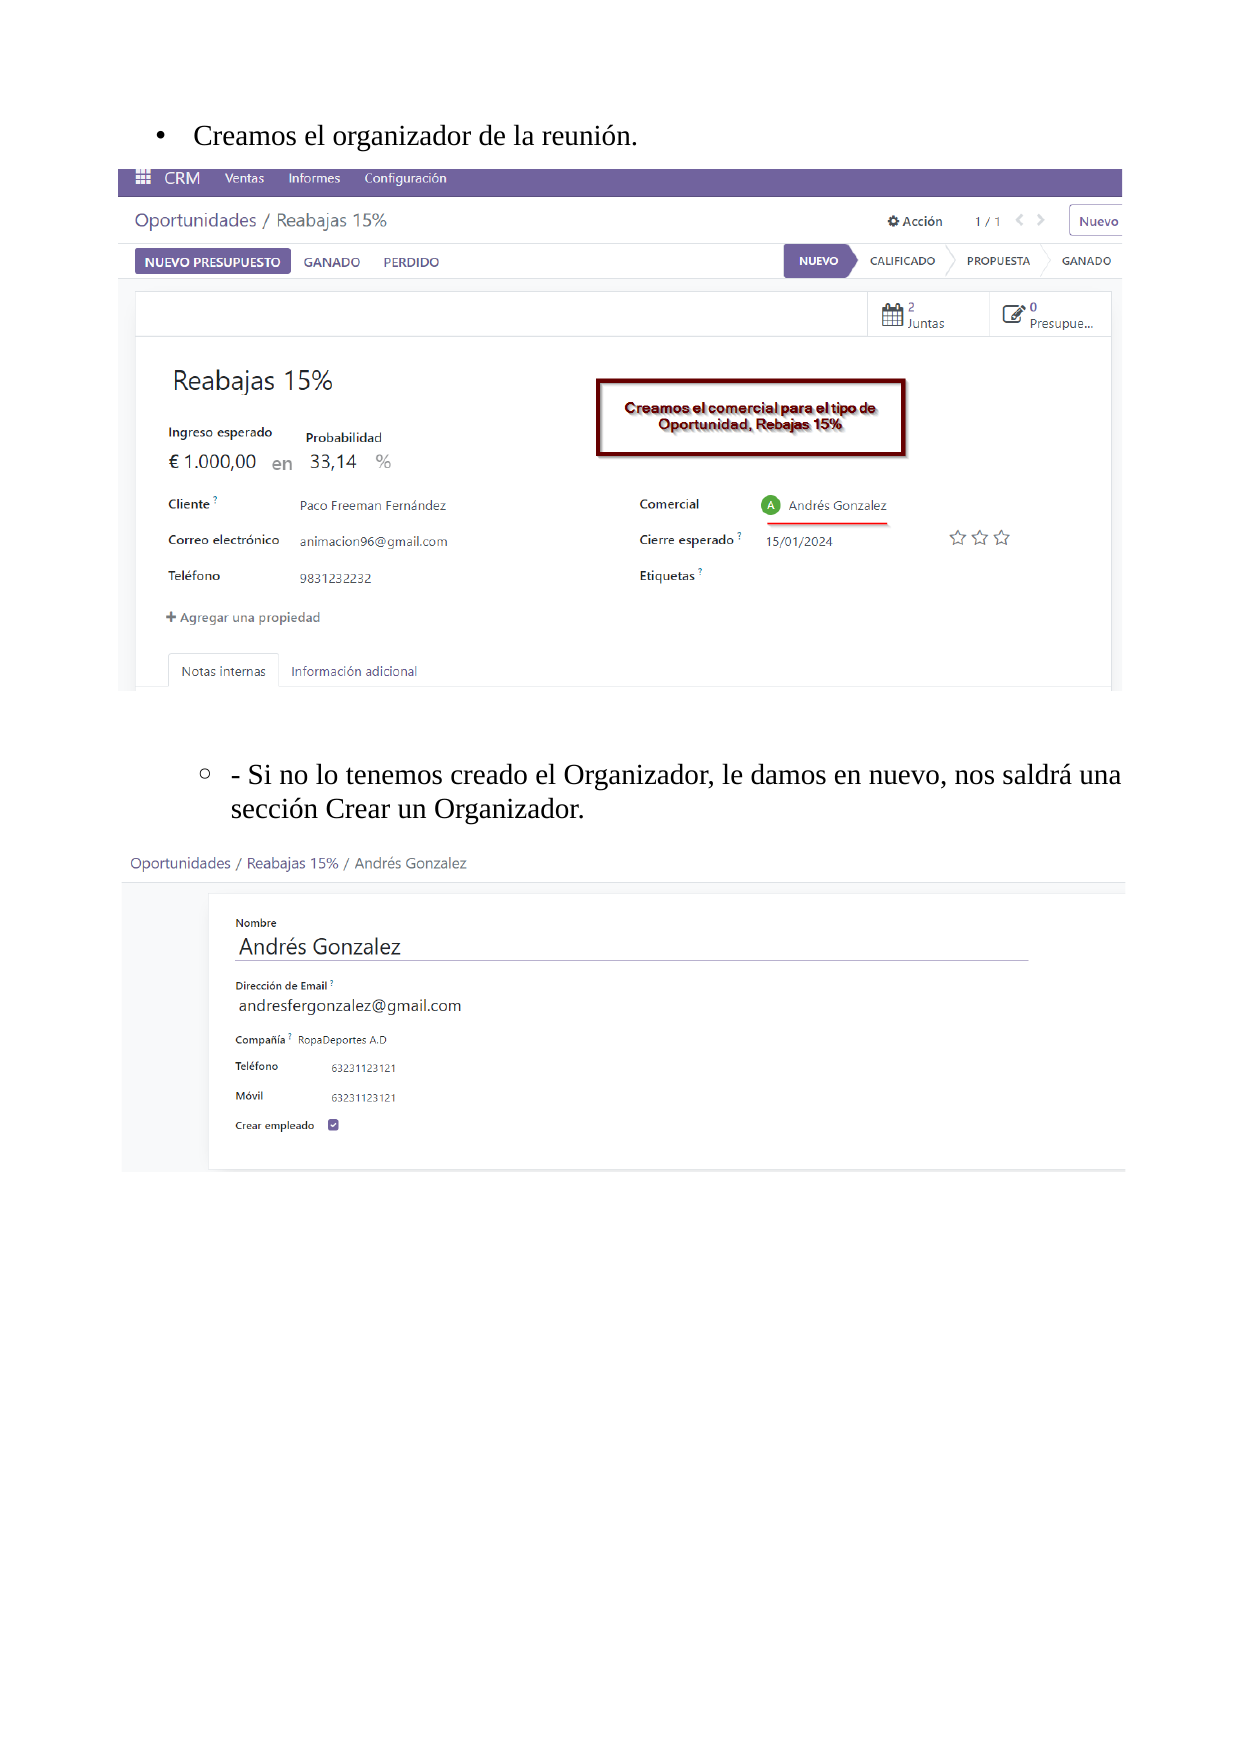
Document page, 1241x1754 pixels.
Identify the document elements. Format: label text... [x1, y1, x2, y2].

picture [118, 169, 1123, 691]
list Creamos el organizador de la reunión. [156, 118, 1122, 152]
list - Si no lo tenemos creado el Organizador, le damos en nuevo, nos saldrá una sección Crear un Organizador. [193, 757, 1122, 825]
picture [121, 844, 1126, 1172]
